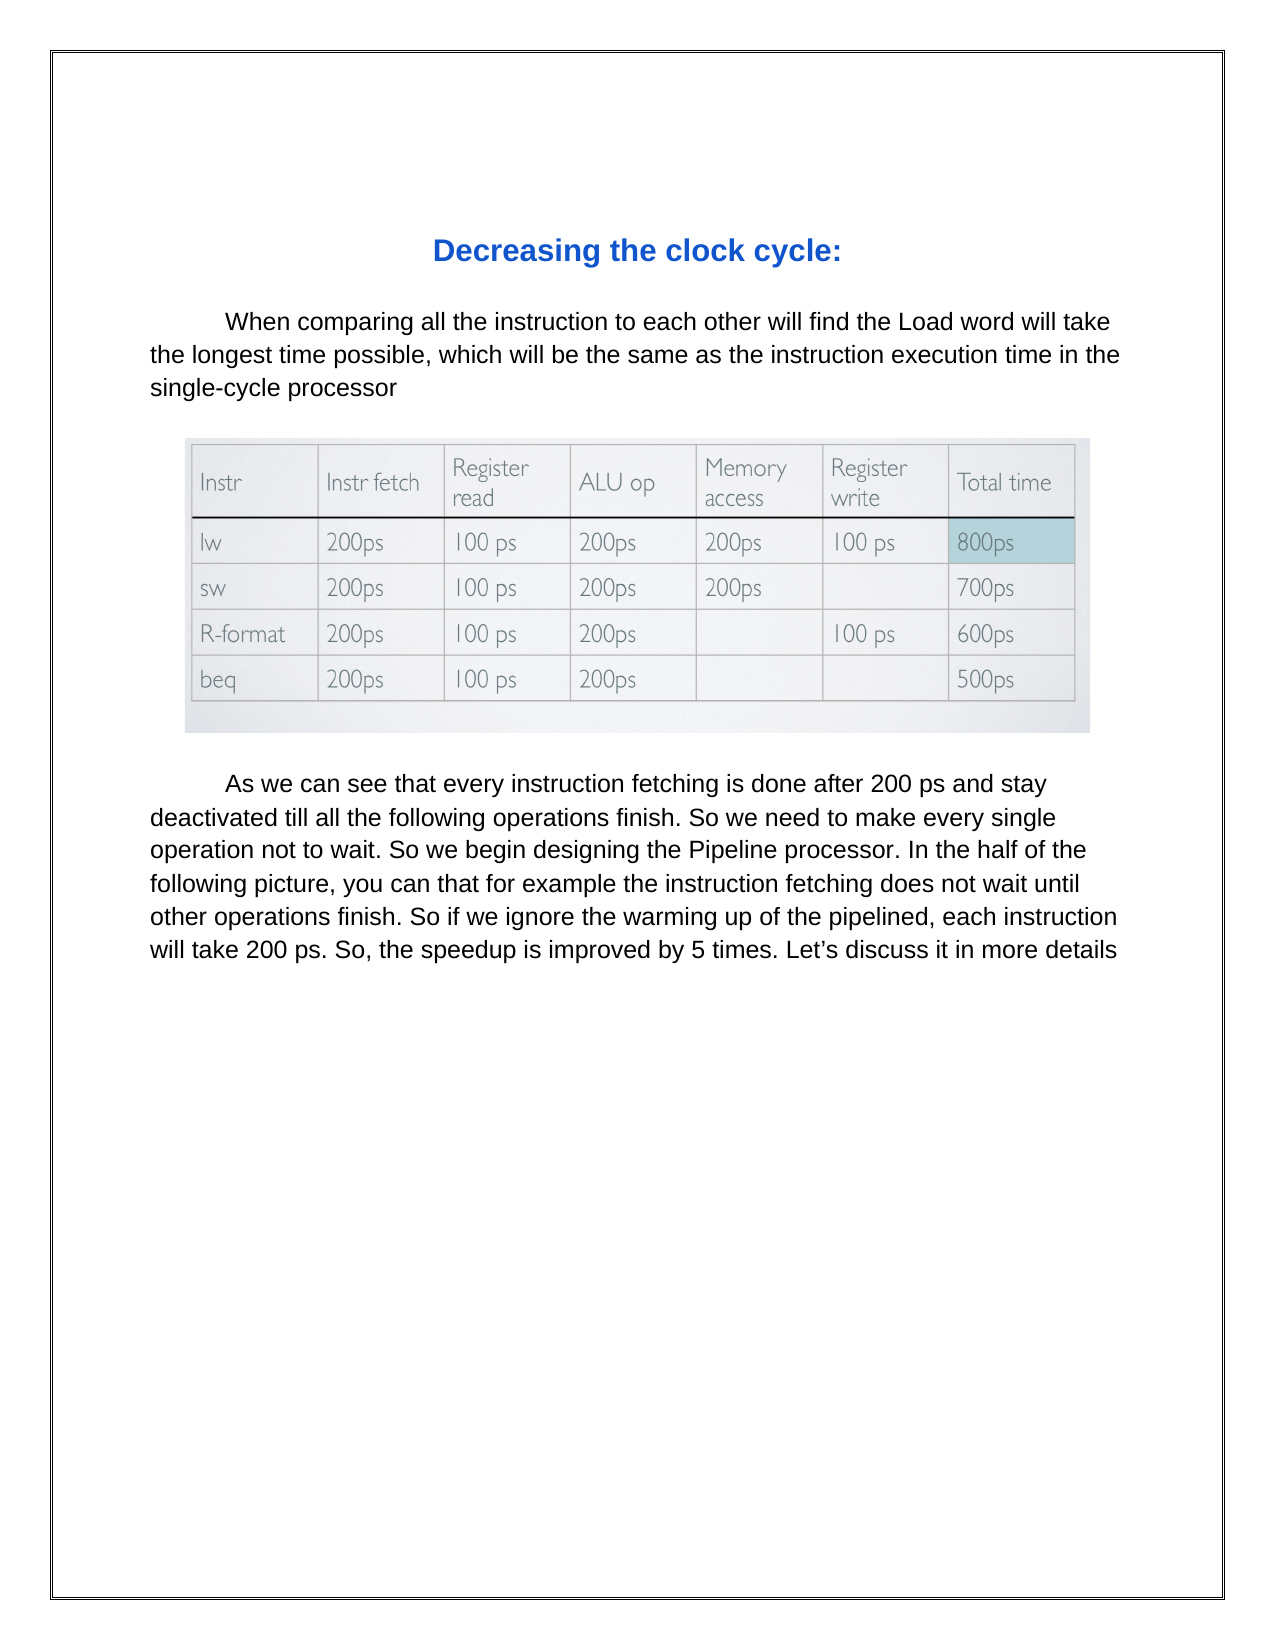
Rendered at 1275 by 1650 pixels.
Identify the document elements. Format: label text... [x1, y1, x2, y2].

picture [184, 438, 1091, 733]
text Decreasing the clock cycle: [150, 232, 1125, 268]
text As we can see that every instruction fetching is done after 200 ps and stay deactivated till all the following operations finish. So we need to make every single operation not to wait. So we begin designing the Pipeline processor. In the half of the following picture, you can that for example the instruction fetching does not wait until other operations finish. So if we ignore the warming up of the pipelined, each instruction will take 200 ps. So, the speedup is improved by 5 times. Let’s discuss it in more details [150, 769, 1125, 963]
text When comparing all the instruction to each other will find the Load word will take the longest time possible, which will be the same as the instruction execution time in the single-cycle processor [150, 307, 1125, 402]
